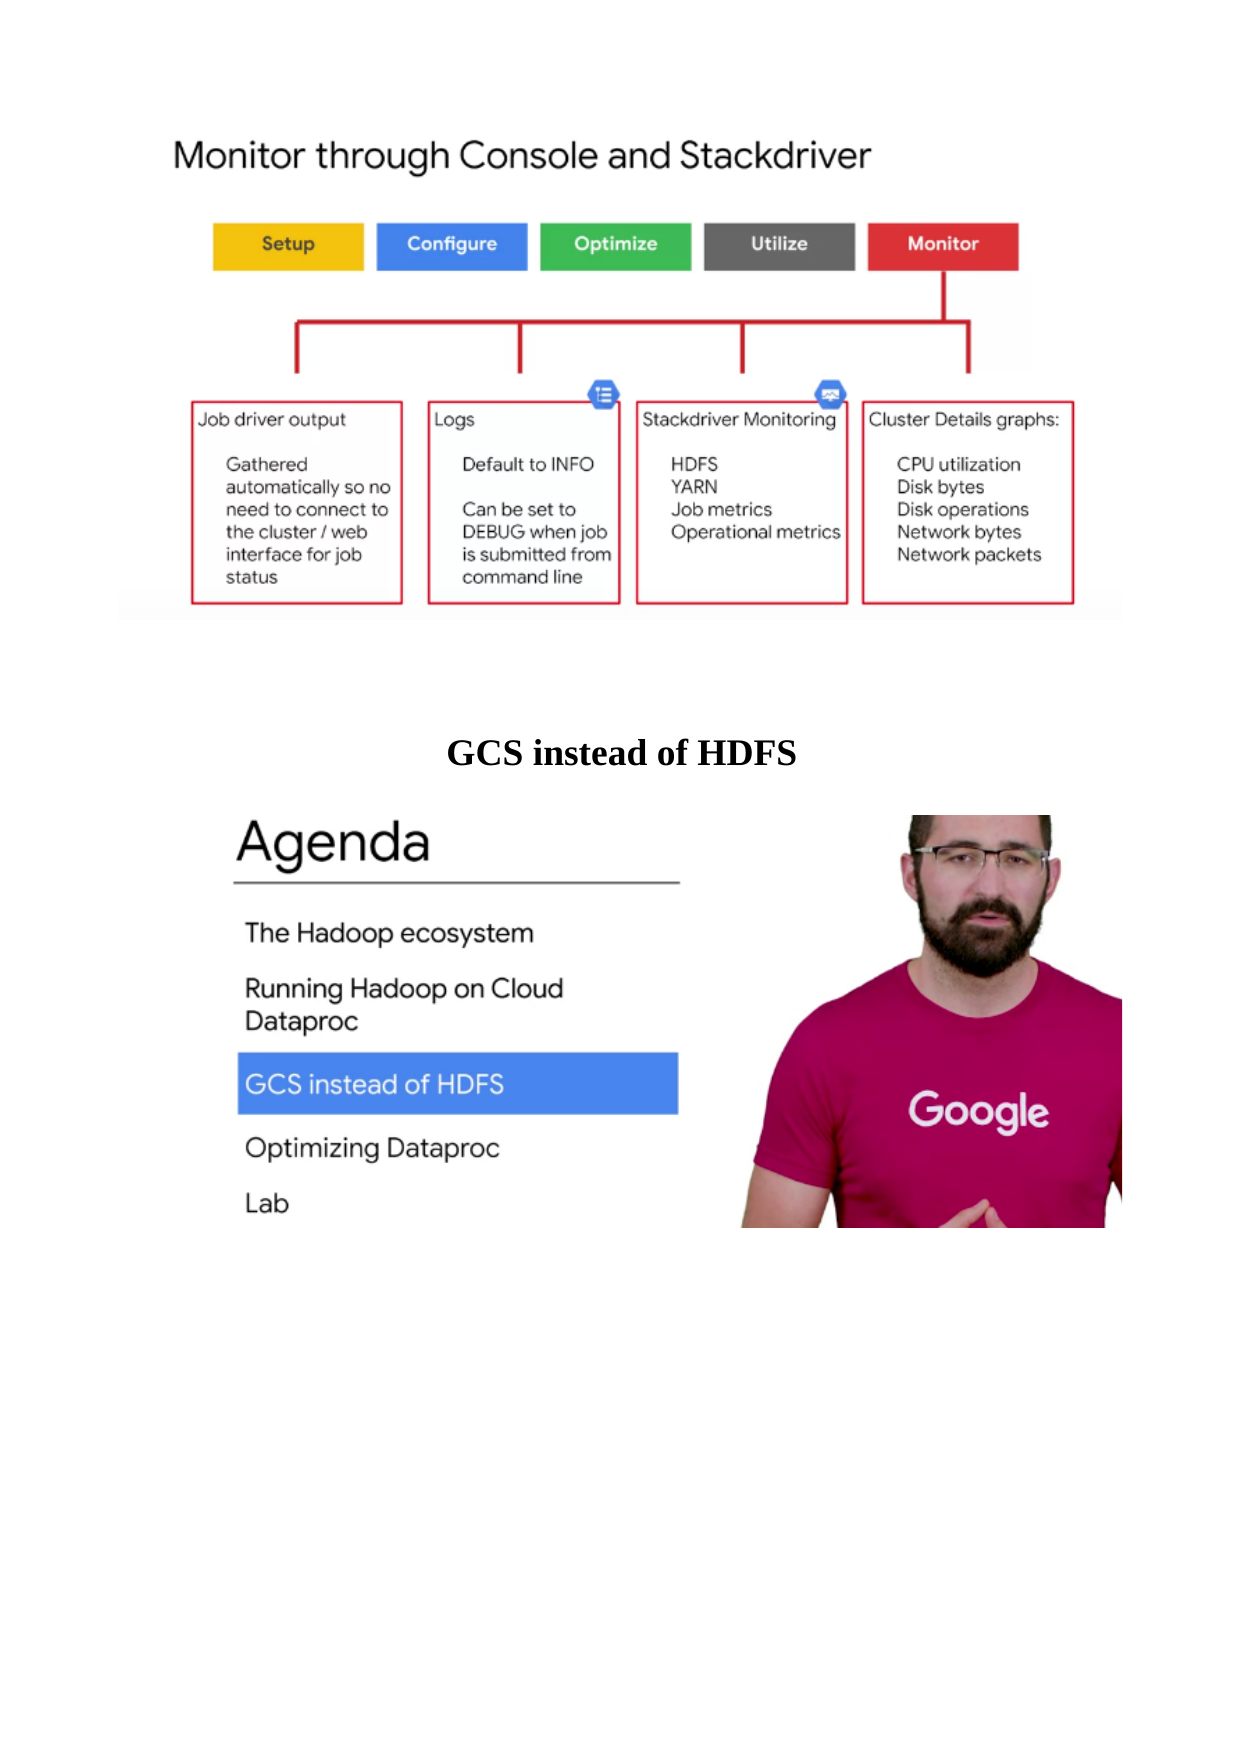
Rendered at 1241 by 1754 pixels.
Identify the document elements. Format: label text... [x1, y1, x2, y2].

subtitle GCS instead of HDFS [118, 731, 1122, 774]
picture [118, 118, 1123, 620]
picture [118, 815, 1123, 1228]
